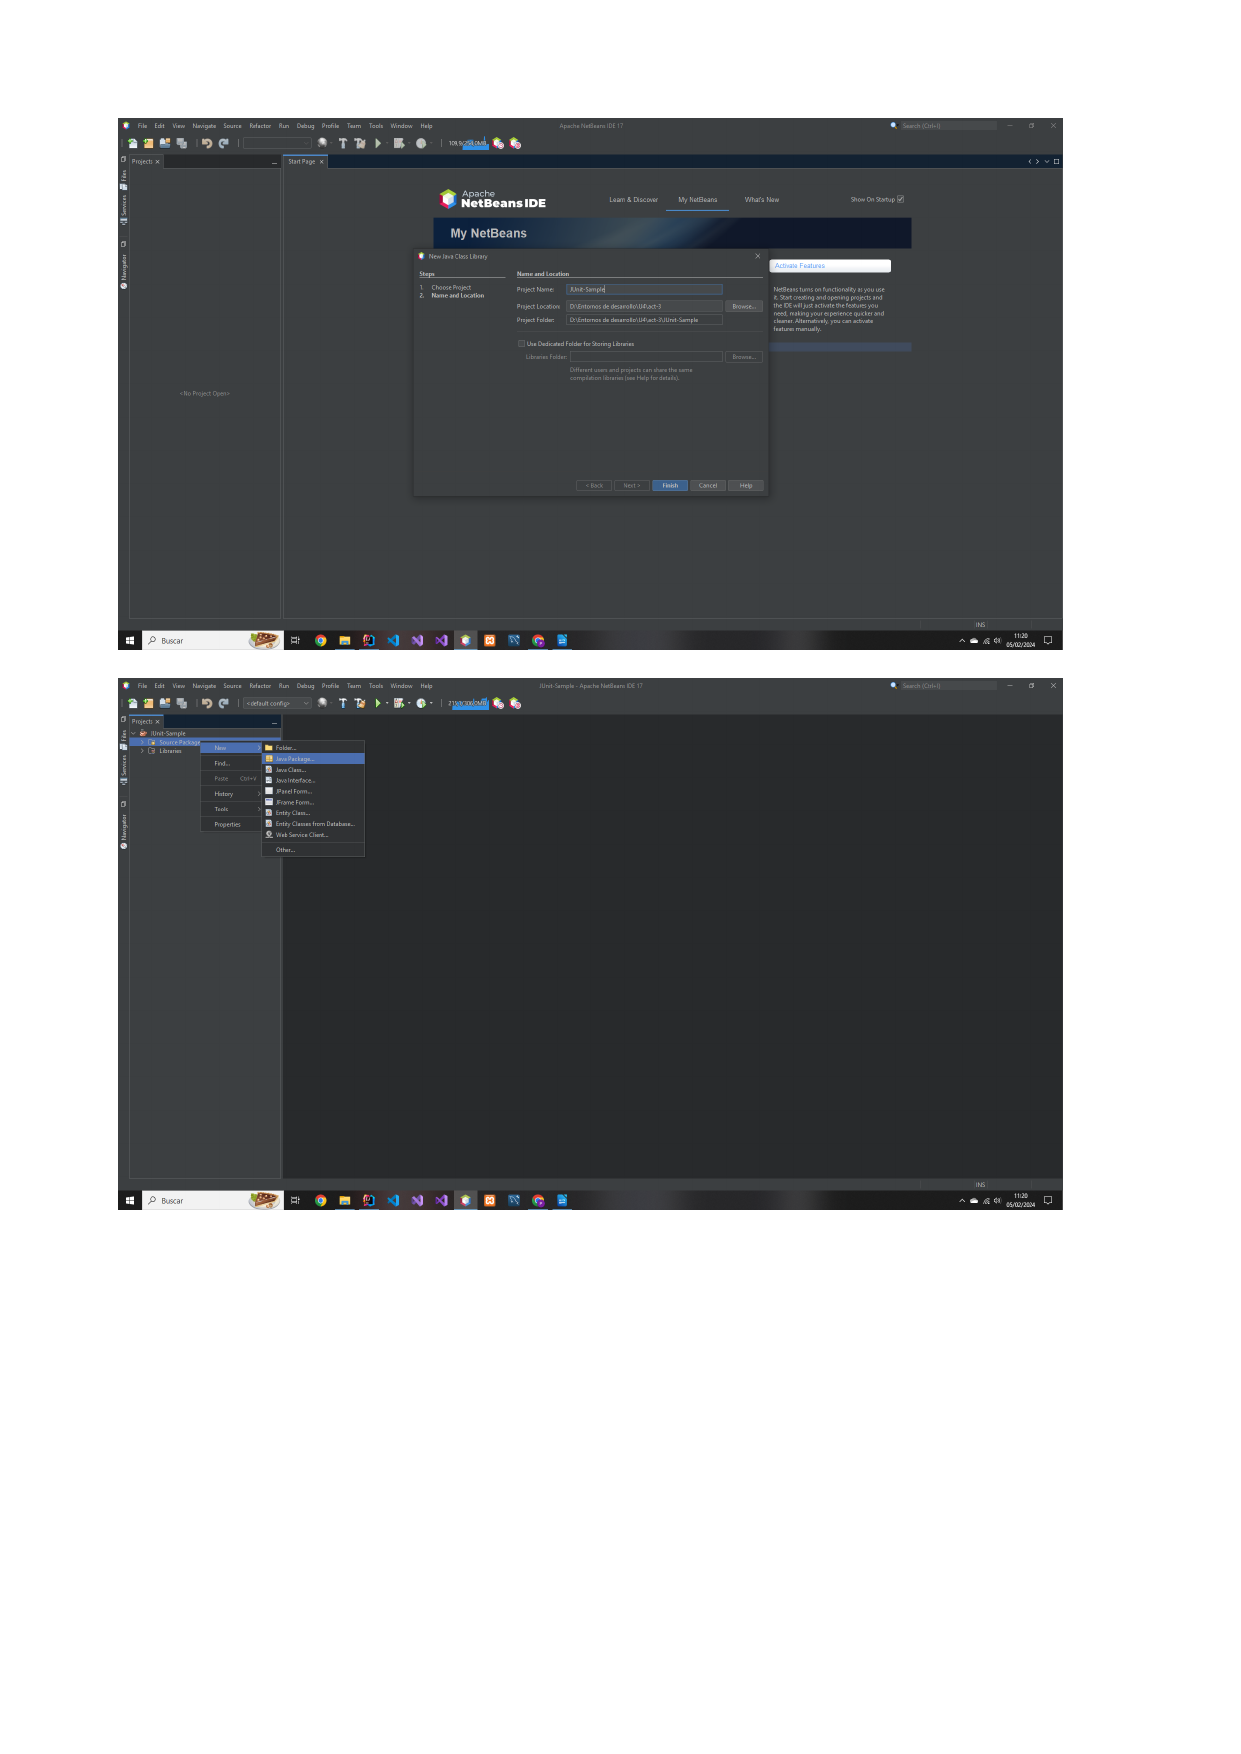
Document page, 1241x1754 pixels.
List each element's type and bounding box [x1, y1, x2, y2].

picture [118, 118, 1063, 650]
picture [118, 678, 1063, 1210]
